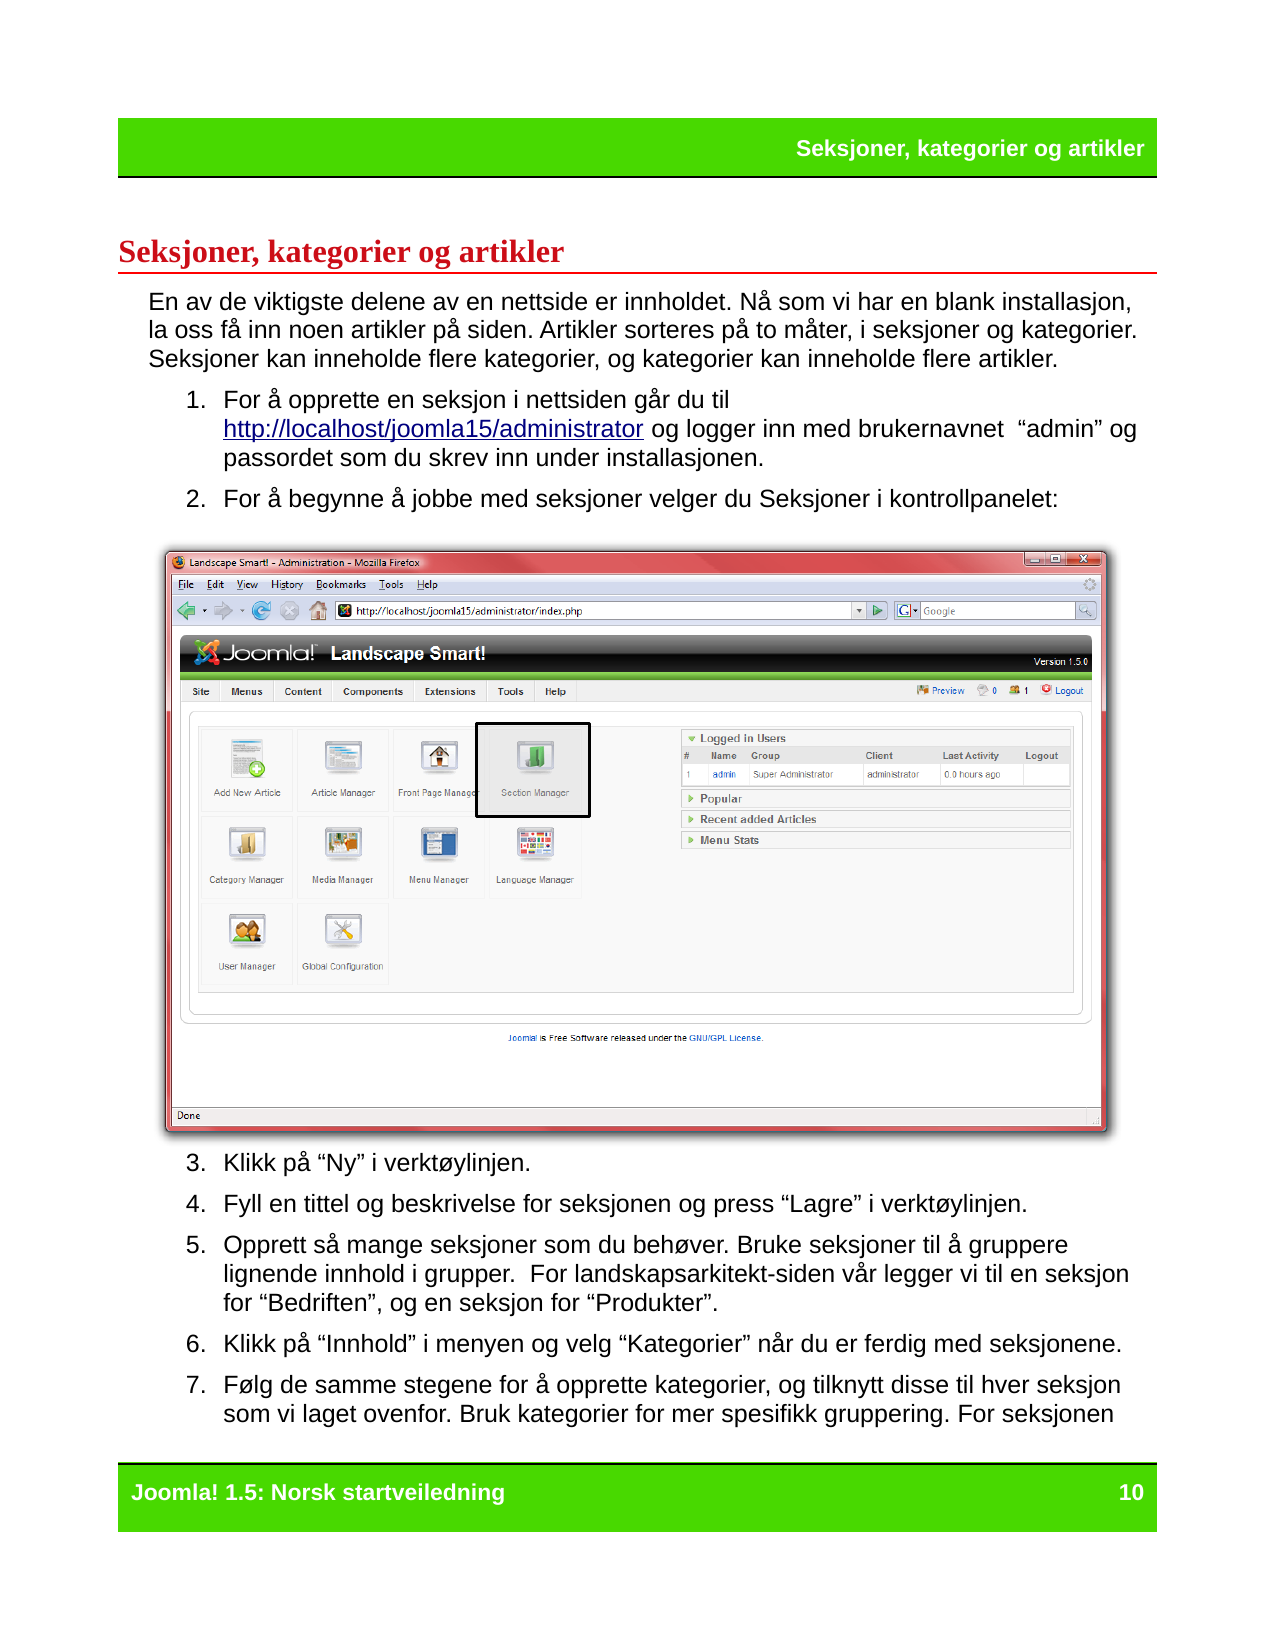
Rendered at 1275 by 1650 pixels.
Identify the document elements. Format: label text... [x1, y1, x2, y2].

list For å opprette en seksjon i nettsiden går du til http://localhost/joomla15/administrator og logger inn med brukernavnet “admin” og passordet som du skrev inn under installasjonen. [186, 385, 1157, 472]
list Klikk på “Innhold” i menyen og velg “Kategorier” når du er ferdig med seksjonene. [186, 1329, 1157, 1358]
list Opprett så mange seksjoner som du behøver. Bruke seksjoner til å gruppere lignende innhold i grupper. For landskapsarkitekt-siden vår legger vi til en seksjon for “Bedriften”, og en seksjon for “Produkter”. [186, 1230, 1157, 1316]
list Fyll en tittel og beskrivelse for seksjonen og press “Lagre” i verktøylinjen. [186, 1189, 1157, 1218]
list For å begynne å jobbe med seksjoner velger du Seksjoner i kontrollpanelet: [186, 484, 1157, 513]
subtitle Seksjoner, kategorier og artikler [118, 233, 1157, 272]
picture [153, 539, 1122, 1147]
list Følg de samme stegene for å opprette kategorier, og tilknytt disse til hver seksjon som vi laget ovenfor. Bruk kategorier for mer spesifikk gruppering. For seksjonen [186, 1370, 1157, 1428]
text En av de viktigste delene av en nettside er innholdet. Nå som vi har en blank installasjon, la oss få inn noen artikler på siden. Artikler sorteres på to måter, i seksjoner og kategorier. Seksjoner kan inneholde flere kategorier, og kategorier kan inneholde flere artikler. [148, 287, 1157, 373]
list Klikk på “Ny” i verktøylinjen. [186, 525, 1157, 1176]
